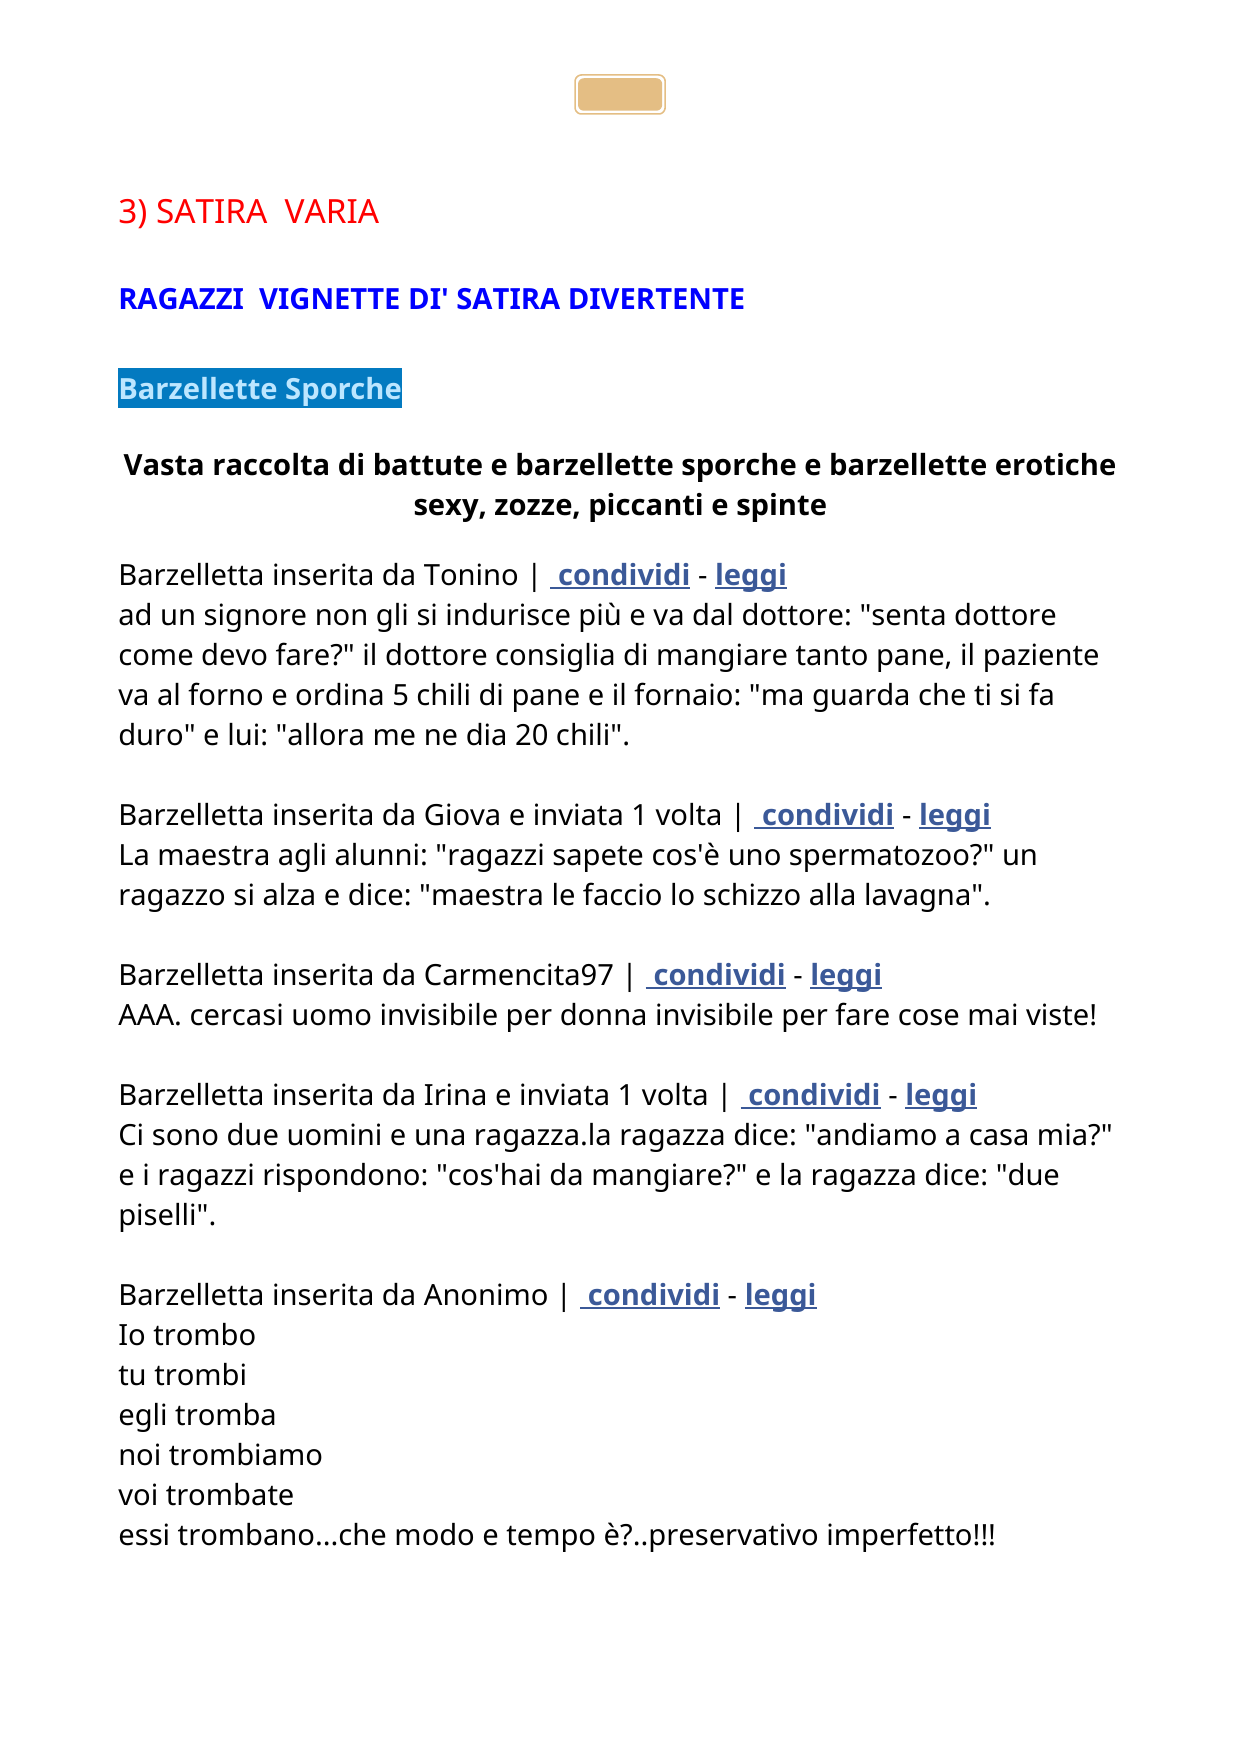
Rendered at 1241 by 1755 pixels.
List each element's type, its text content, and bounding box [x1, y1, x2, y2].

text Barzelletta inserita da Giova e inviata 1 volta | condividi - leggi [118, 753, 1122, 833]
text AAA. cercasi uomo invisibile per donna invisibile per fare cose mai viste! [118, 993, 1122, 1033]
text RAGAZZI VIGNETTE DI' SATIRA DIVERTENTE [118, 278, 1122, 318]
text Io trombo tu trombi egli tromba noi trombiamo voi trombate essi trombano...che modo e tempo è?..preservativo imperfetto!!! [118, 1313, 1122, 1553]
text Barzelletta inserita da Irina e inviata 1 volta | condividi - leggi [118, 1033, 1122, 1113]
text Barzelletta inserita da Carmencita97 | condividi - leggi [118, 913, 1122, 993]
text Barzellette Sporche [118, 368, 1122, 408]
text 3) SATIRA VARIA [118, 187, 1122, 233]
text ad un signore non gli si indurisce più e va dal dottore: "senta dottore come devo fare?" il dottore consiglia di mangiare tanto pane, il paziente va al forno e ordina 5 chili di pane e il fornaio: "ma guarda che ti si fa duro" e lui: "allora me ne dia 20 chili". [118, 593, 1122, 753]
text Barzelletta inserita da Anonimo | condividi - leggi [118, 1233, 1122, 1313]
text Ci sono due uomini e una ragazza.la ragazza dice: "andiamo a casa mia?" e i ragazzi rispondono: "cos'hai da mangiare?" e la ragazza dice: "due piselli". [118, 1113, 1122, 1233]
text Barzelletta inserita da Tonino | condividi - leggi [118, 553, 1122, 593]
text Vasta raccolta di battute e barzellette sporche e barzellette erotiche sexy, zozze, piccanti e spinte [118, 443, 1122, 523]
text La maestra agli alunni: "ragazzi sapete cos'è uno spermatozoo?" un ragazzo si alza e dice: "maestra le faccio lo schizzo alla lavagna". [118, 833, 1122, 913]
